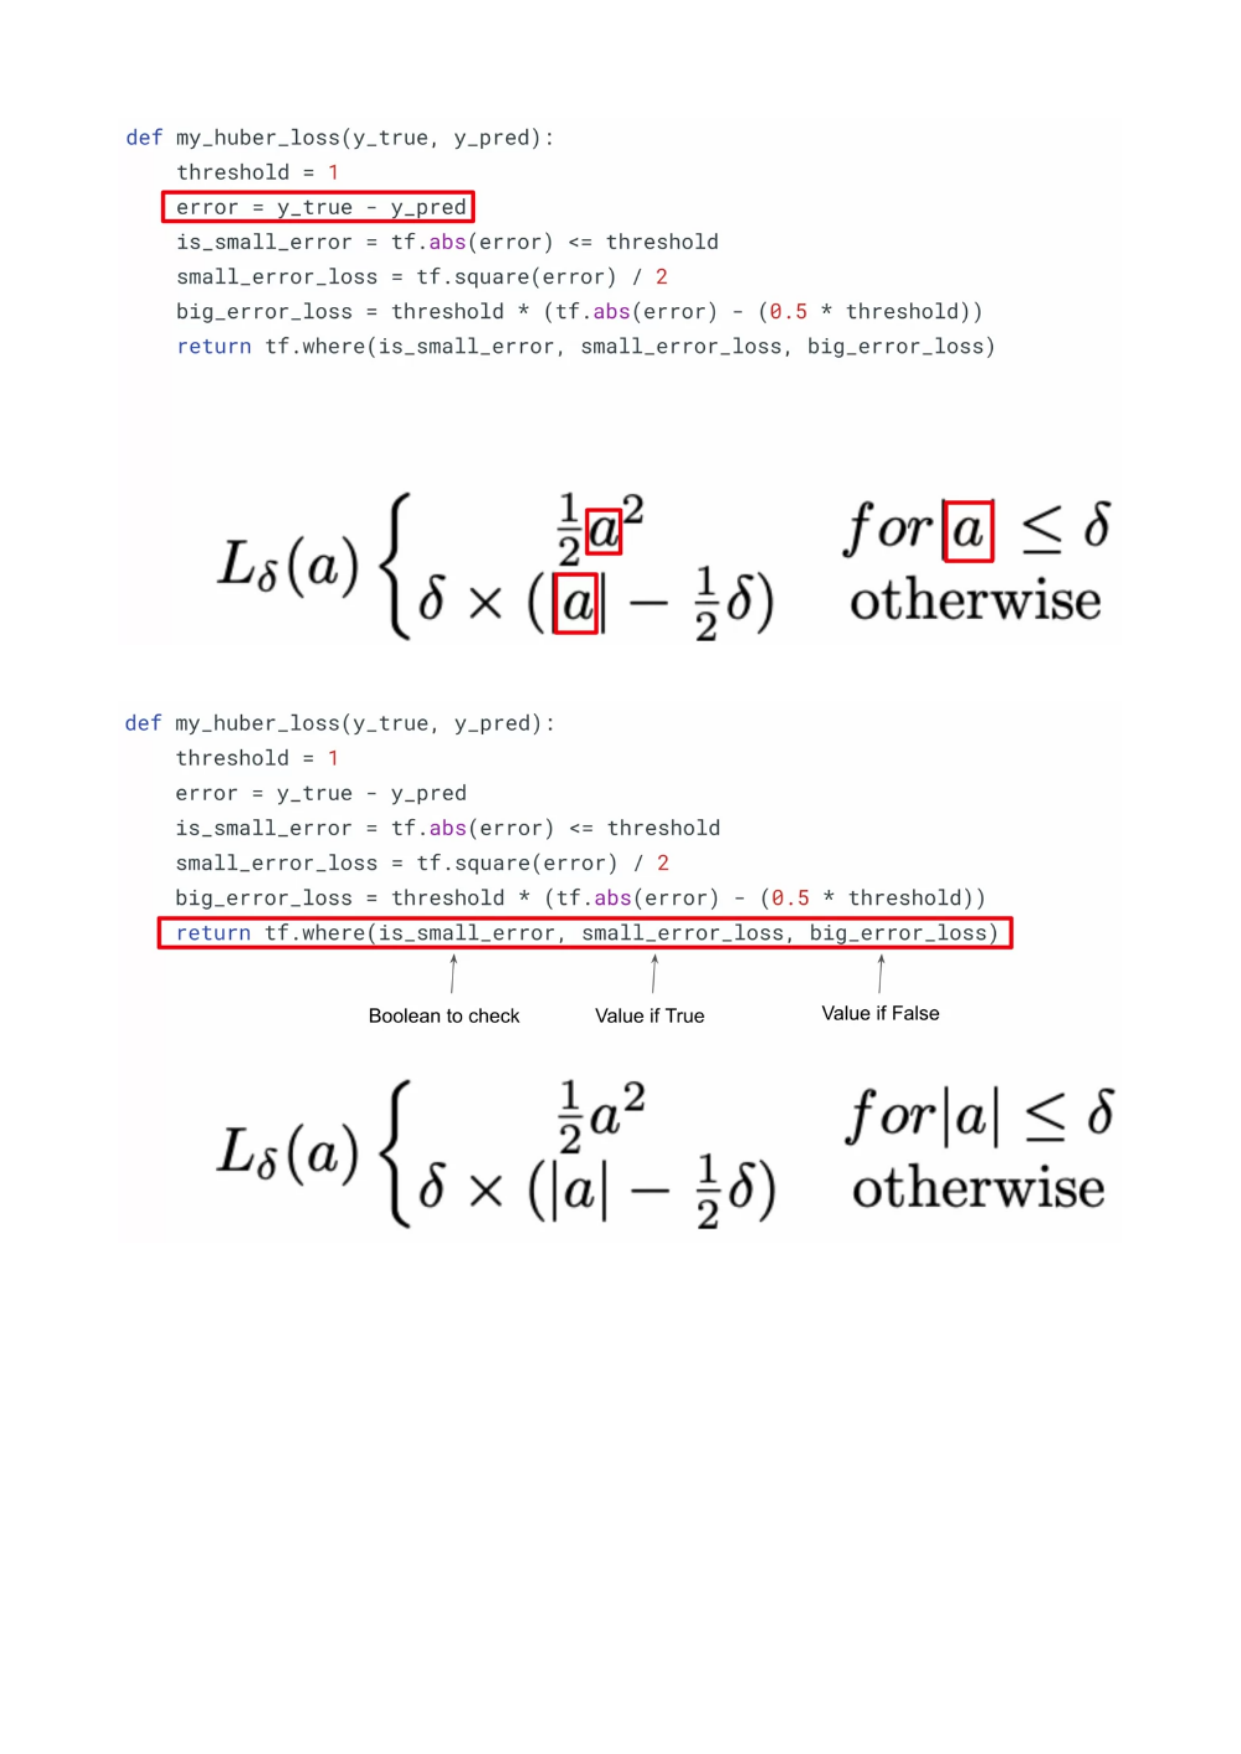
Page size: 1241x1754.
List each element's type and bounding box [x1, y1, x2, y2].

picture [118, 701, 1123, 1243]
picture [118, 118, 1123, 645]
